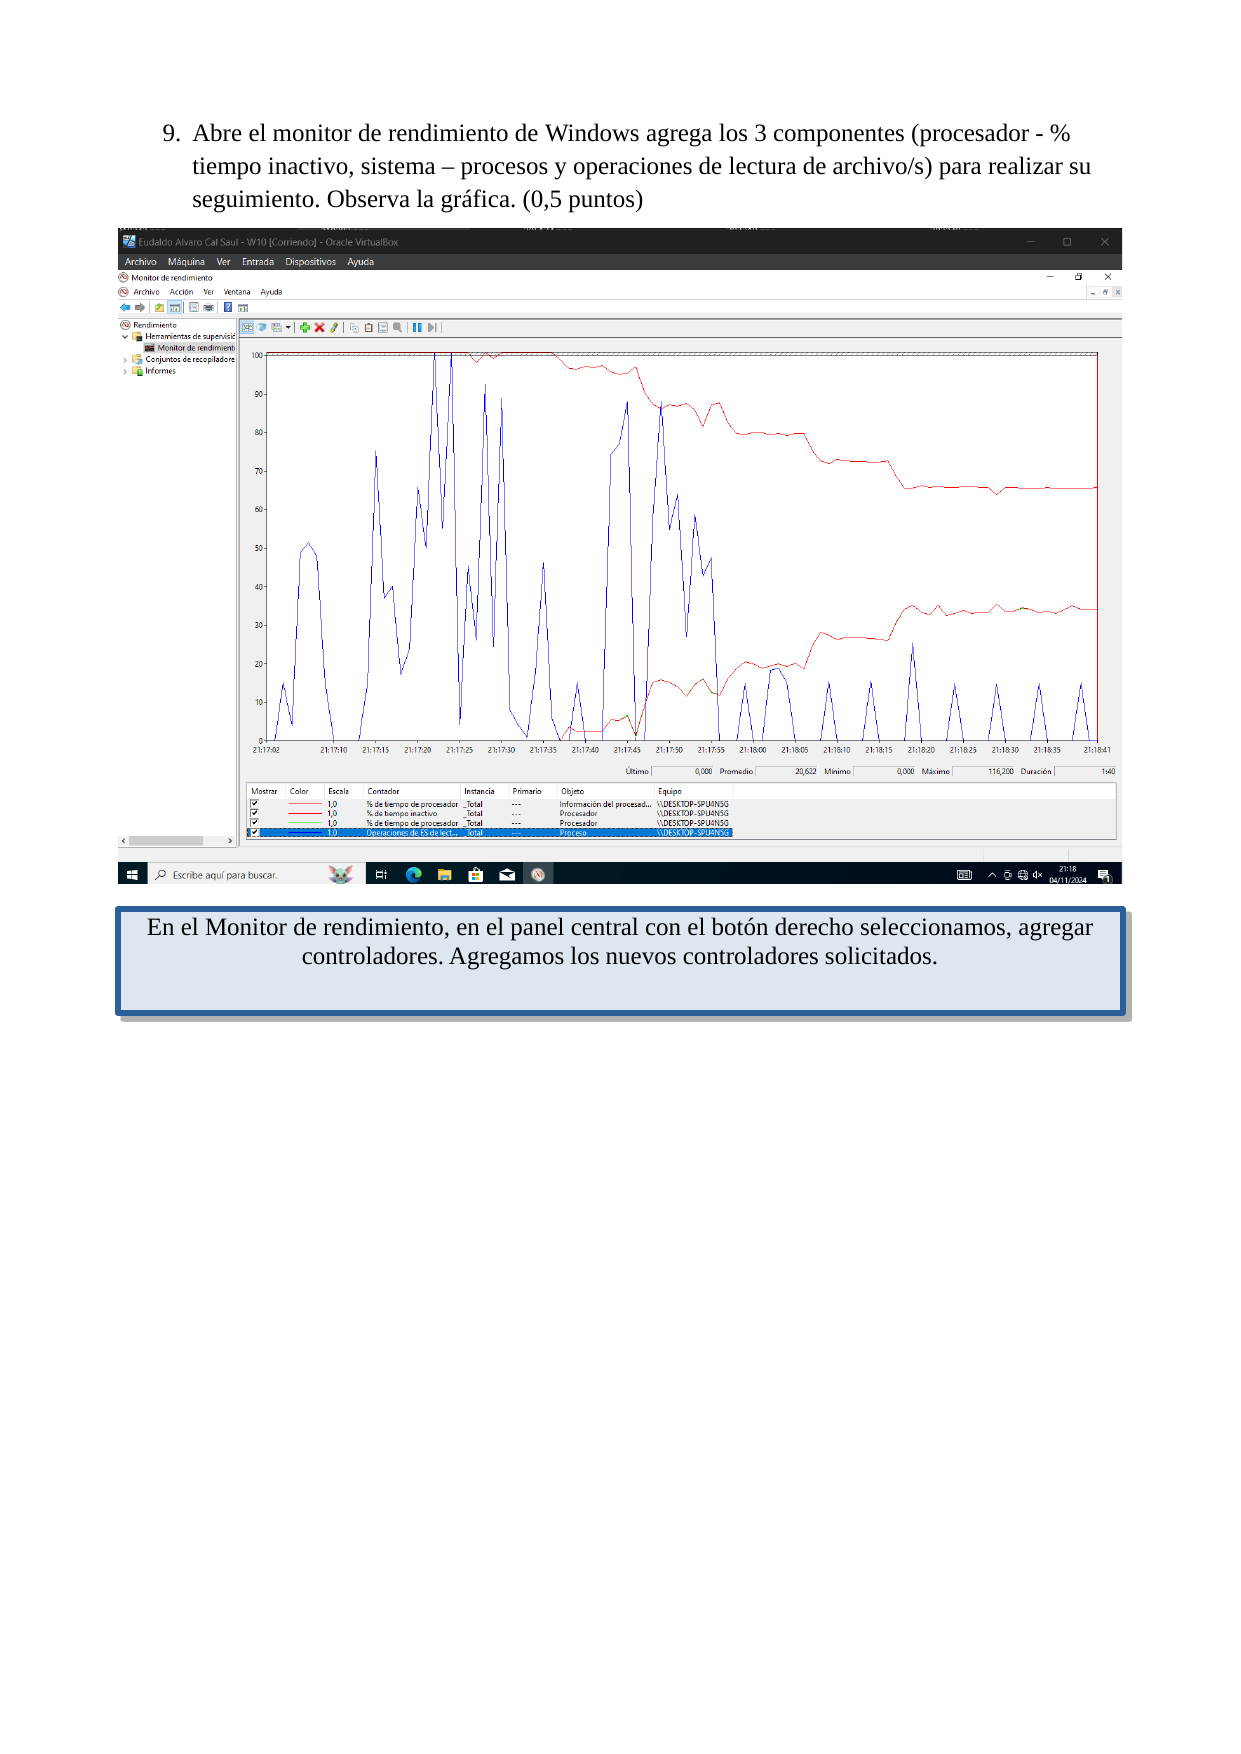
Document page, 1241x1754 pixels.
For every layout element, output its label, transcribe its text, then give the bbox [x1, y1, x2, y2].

picture [118, 228, 1123, 884]
list Abre el monitor de rendimiento de Windows agrega los 3 componentes (procesador - % tiempo inactivo, sistema – procesos y operaciones de lectura de archivo/s) para realizar su seguimiento. Observa la gráfica. (0,5 puntos) [162, 118, 1122, 213]
